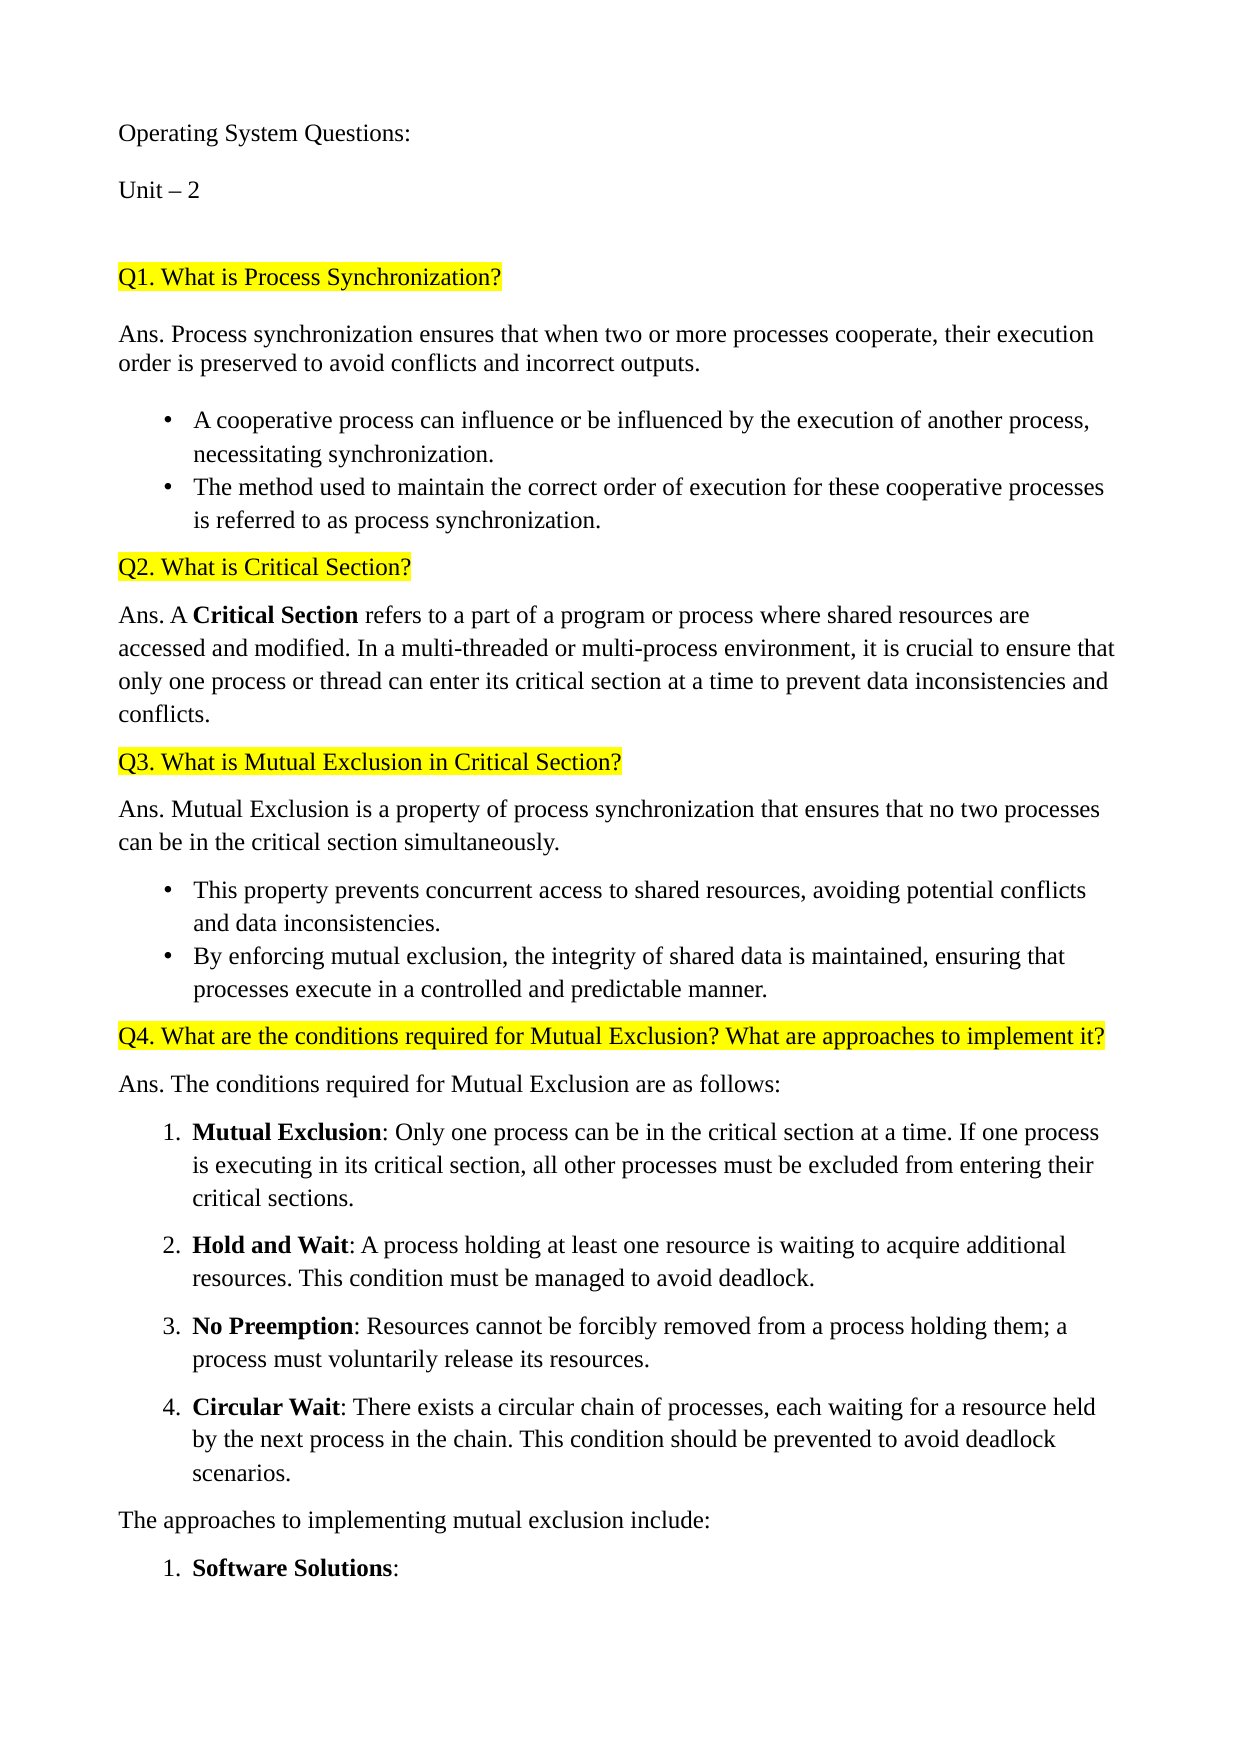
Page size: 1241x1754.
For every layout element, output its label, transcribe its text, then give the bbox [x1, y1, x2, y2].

list Mutual Exclusion: Only one process can be in the critical section at a time. If one process is executing in its critical section, all other processes must be excluded from entering their critical sections. [162, 1117, 1122, 1211]
list A cooperative process can influence or be influenced by the execution of another process, necessitating synchronization. [164, 406, 1122, 467]
text Operating System Questions: [118, 118, 1122, 147]
text Q4. What are the conditions required for Mutual Exclusion? What are approaches to implement it? [118, 1021, 1122, 1050]
list By enforcing mutual exclusion, the integrity of shared data is maintained, ensuring that processes execute in a controlled and predictable manner. [164, 941, 1122, 1003]
text Ans. Mutual Exclusion is a property of process synchronization that ensures that no two processes can be in the critical section simultaneously. [118, 794, 1122, 856]
text Ans. The conditions required for Mutual Exclusion are as follows: [118, 1069, 1122, 1098]
text Q1. What is Process Synchronization? [118, 262, 1122, 291]
text Q3. What is Mutual Exclusion in Critical Section? [118, 747, 1122, 775]
list No Preemption: Resources cannot be forcibly removed from a process holding them; a process must voluntarily release its resources. [162, 1311, 1122, 1373]
text Ans. Process synchronization ensures that when two or more processes cooperate, their execution order is preserved to avoid conflicts and incorrect outputs. [118, 319, 1122, 377]
text Unit – 2 [118, 176, 1122, 204]
text Ans. A Critical Section refers to a part of a program or process where shared resources are accessed and modified. In a multi-threaded or multi-process environment, it is crucial to ensure that only one process or thread can enter its critical section at a time to prevent data inconsistencies and conflicts. [118, 600, 1122, 728]
list The method used to maintain the correct order of execution for these cooperative processes is referred to as process synchronization. [164, 472, 1122, 533]
list Software Solutions: [162, 1553, 1122, 1582]
list Circular Wait: There exists a circular chain of processes, each waiting for a resource held by the next process in the chain. This condition should be prevented to avoid deadlock scenarios. [162, 1392, 1122, 1486]
list This property prevents concurrent access to shared resources, avoiding potential conflicts and data inconsistencies. [164, 875, 1122, 937]
text The approaches to implementing mutual exclusion include: [118, 1505, 1122, 1534]
list Hold and Wait: A process holding at least one resource is waiting to acquire additional resources. This condition must be managed to avoid deadlock. [162, 1230, 1122, 1292]
text Q2. What is Critical Section? [118, 552, 1122, 581]
